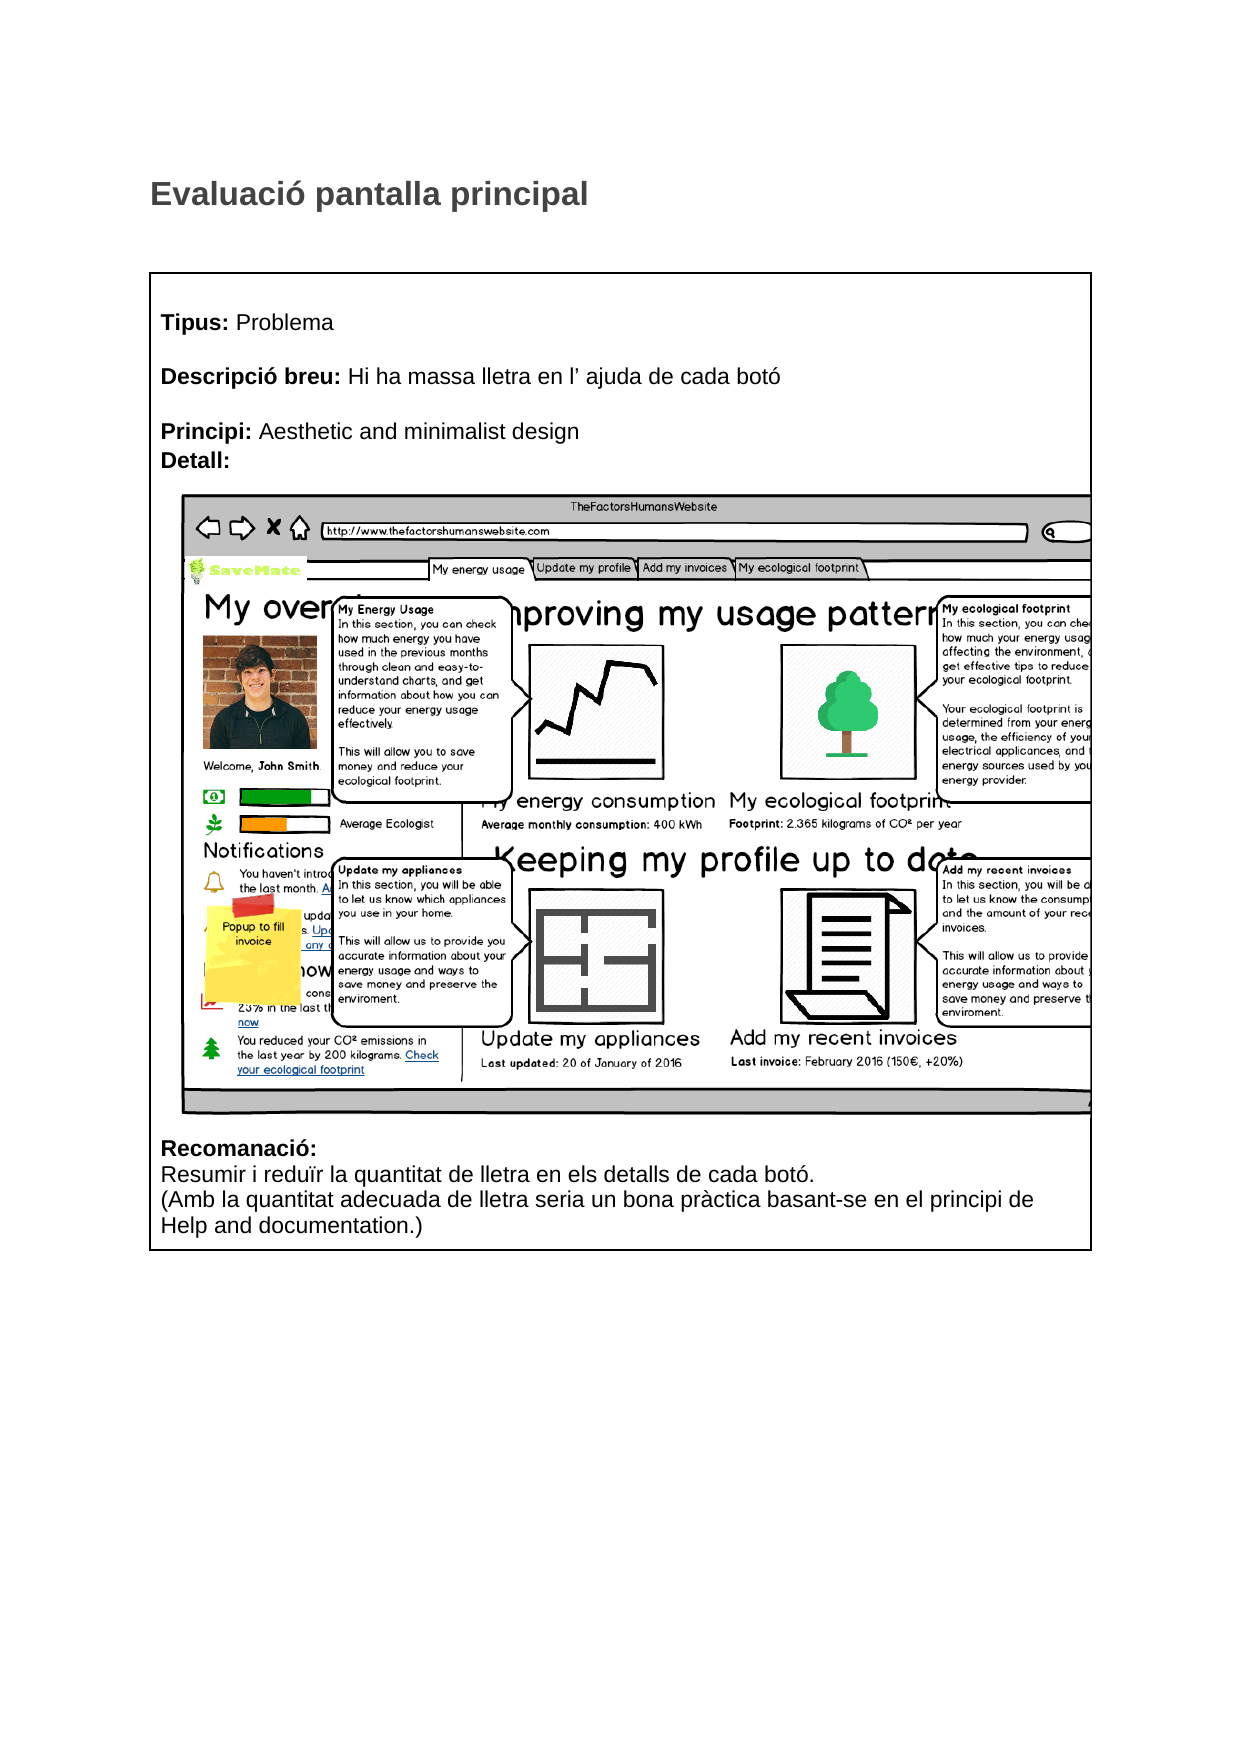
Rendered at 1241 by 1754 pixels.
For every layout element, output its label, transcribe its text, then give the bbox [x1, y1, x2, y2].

table_header Tipus: Problema Descripció breu: Hi ha massa lletra en l’ ajuda de cada botó Principi: Aesthetic and minimalist design Detall: Recomanació: Resumir i reduïr la quantitat de lletra en els detalls de cada botó. (Amb la quantitat adecuada de lletra seria un bona pràctica basant-se en el principi de Help and documentation.) [151, 274, 1090, 1249]
picture [179, 492, 1091, 1118]
subtitle Evaluació pantalla principal [150, 175, 1091, 212]
